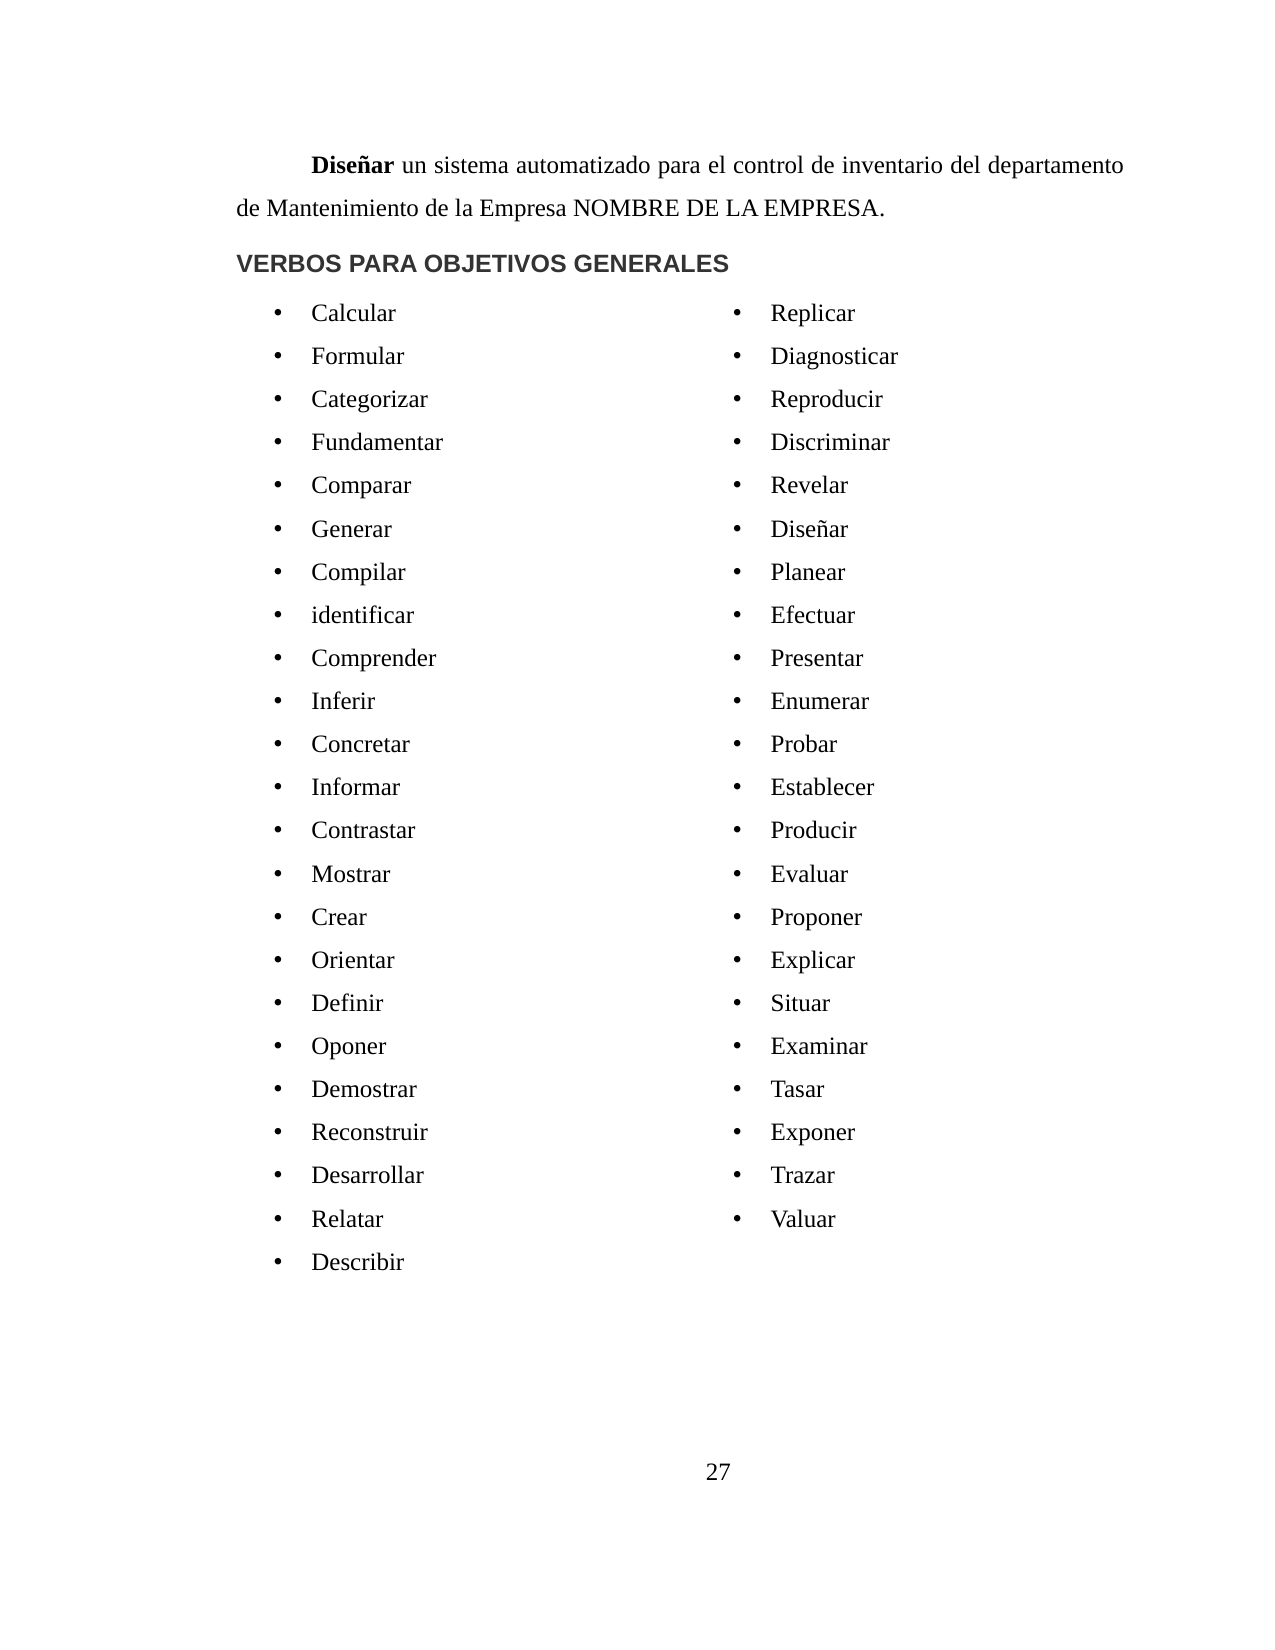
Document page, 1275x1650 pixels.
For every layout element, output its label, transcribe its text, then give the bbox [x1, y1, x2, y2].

list Explicar [733, 945, 1125, 974]
list identificar [274, 600, 666, 629]
list Categorizar [274, 384, 666, 413]
list Producir [733, 816, 1125, 844]
list Revelar [733, 471, 1125, 499]
list Replicar [733, 298, 1125, 327]
list Efectuar [733, 600, 1125, 629]
list Formular [274, 341, 666, 370]
subtitle VERBOS PARA OBJETIVOS GENERALES [236, 249, 1125, 277]
list Contrastar [274, 816, 666, 844]
list Exponer [733, 1117, 1125, 1146]
list Situar [733, 988, 1125, 1017]
list Comprender [274, 643, 666, 672]
list Tasar [733, 1074, 1125, 1103]
list Diseñar [733, 514, 1125, 542]
list Inferir [274, 686, 666, 715]
list Demostrar [274, 1074, 666, 1103]
list Presentar [733, 643, 1125, 672]
list Mostrar [274, 859, 666, 887]
list Informar [274, 772, 666, 801]
list Establecer [733, 772, 1125, 801]
list Examinar [733, 1031, 1125, 1060]
list Valuar [733, 1204, 1125, 1232]
list Calcular [274, 298, 666, 327]
list Proponer [733, 902, 1125, 931]
list Definir [274, 988, 666, 1017]
list Concretar [274, 729, 666, 758]
text Diseñar un sistema automatizado para el control de inventario del departamento de Mantenimiento de la Empresa NOMBRE DE LA EMPRESA. [236, 150, 1125, 222]
list Reconstruir [274, 1117, 666, 1146]
list Describir [274, 1247, 666, 1276]
list Relatar [274, 1204, 666, 1232]
list Comparar [274, 471, 666, 499]
list Generar [274, 514, 666, 542]
list Evaluar [733, 859, 1125, 887]
list Trazar [733, 1161, 1125, 1189]
list Discriminar [733, 427, 1125, 456]
list Crear [274, 902, 666, 931]
list Enumerar [733, 686, 1125, 715]
list Desarrollar [274, 1161, 666, 1189]
list Probar [733, 729, 1125, 758]
list Fundamentar [274, 427, 666, 456]
list Diagnosticar [733, 341, 1125, 370]
list Planear [733, 557, 1125, 586]
list Reproducir [733, 384, 1125, 413]
list Orientar [274, 945, 666, 974]
list Compilar [274, 557, 666, 586]
list Oponer [274, 1031, 666, 1060]
